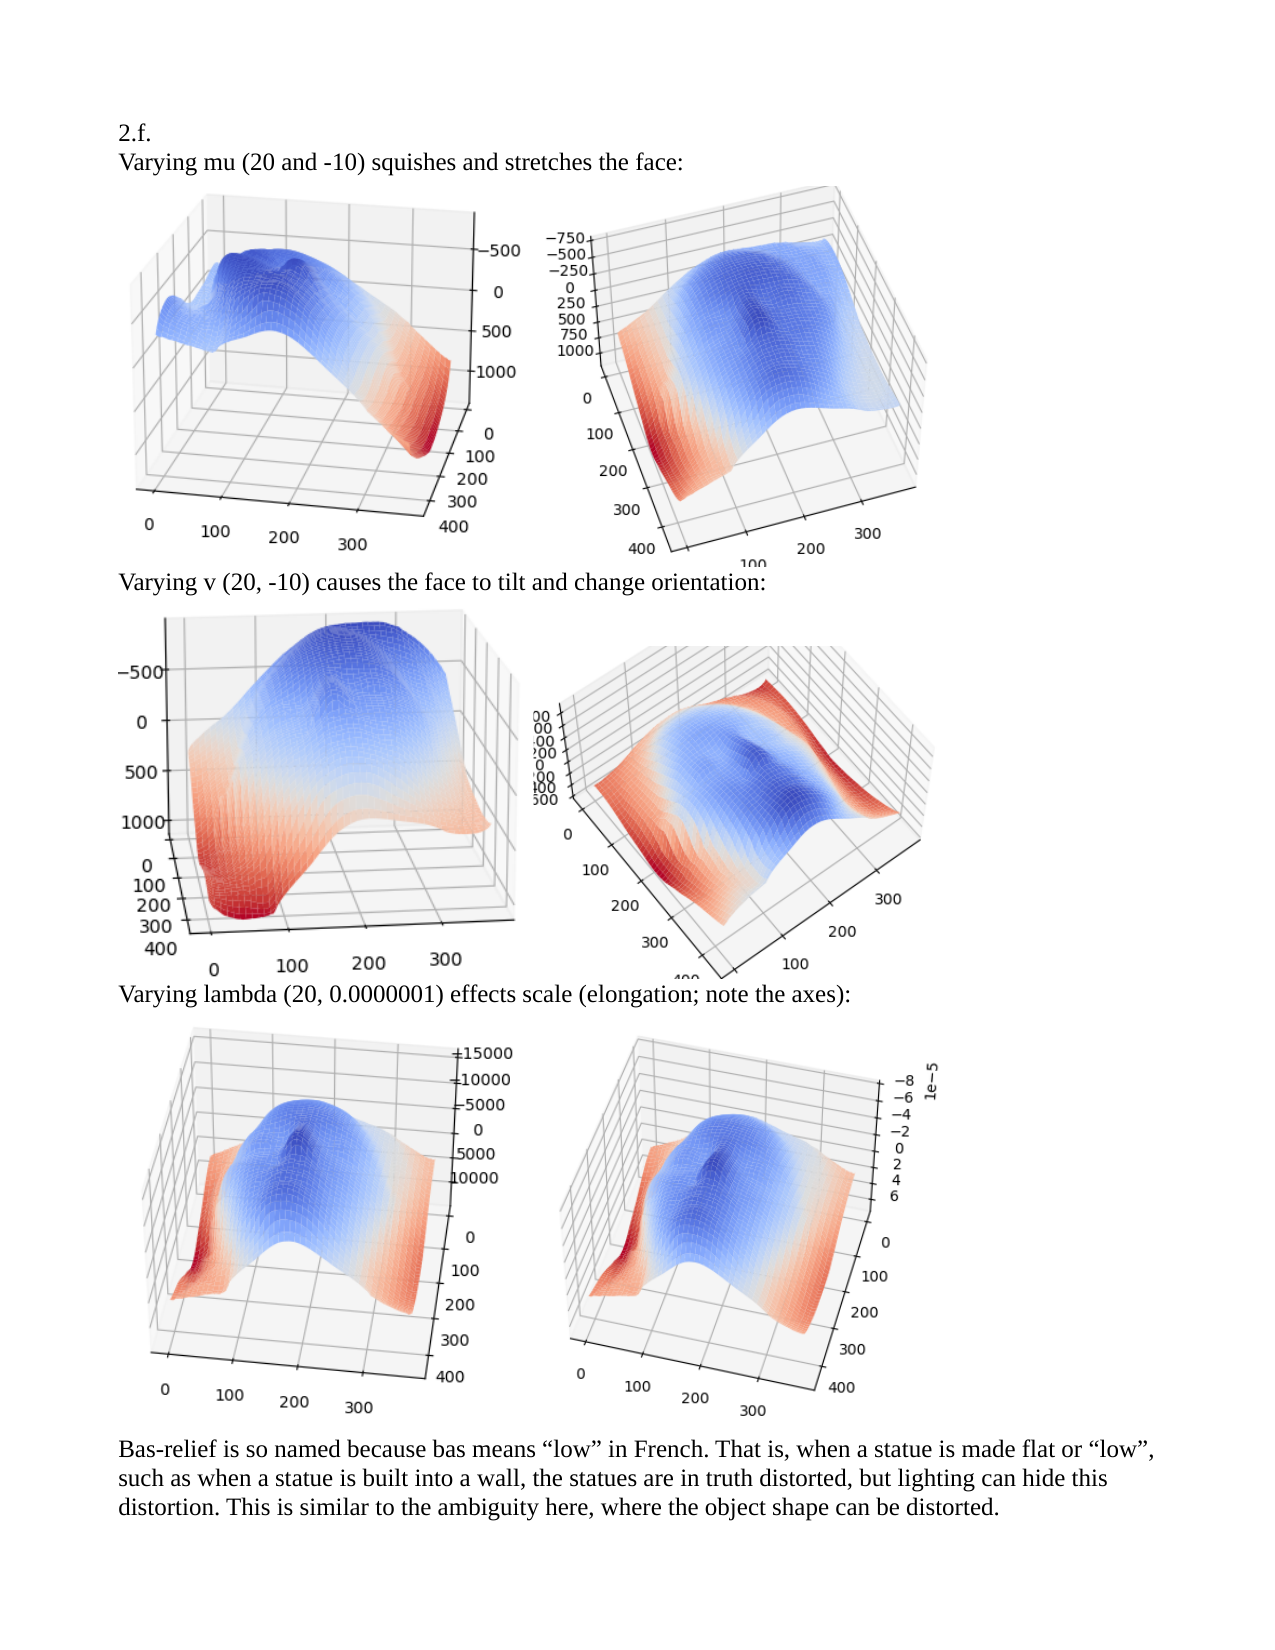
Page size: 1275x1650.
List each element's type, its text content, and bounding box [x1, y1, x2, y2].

text Varying v (20, -10) causes the face to tilt and change orientation: [118, 176, 1157, 596]
picture [118, 1011, 949, 1435]
picture [118, 601, 949, 979]
text 2.f. [118, 118, 1157, 147]
text Bas-relief is so named because bas means “low” in French. That is, when a statue is made flat or “low”, such as when a statue is built into a wall, the statues are in truth distorted, but lighting can hide this distortion. This is similar to the ambiguity here, where the object shape can be distorted. [118, 1008, 1157, 1521]
picture [118, 178, 949, 567]
text Varying mu (20 and -10) squishes and stretches the face: [118, 147, 1157, 176]
text Varying lambda (20, 0.0000001) effects scale (elongation; note the axes): [118, 596, 1157, 1008]
